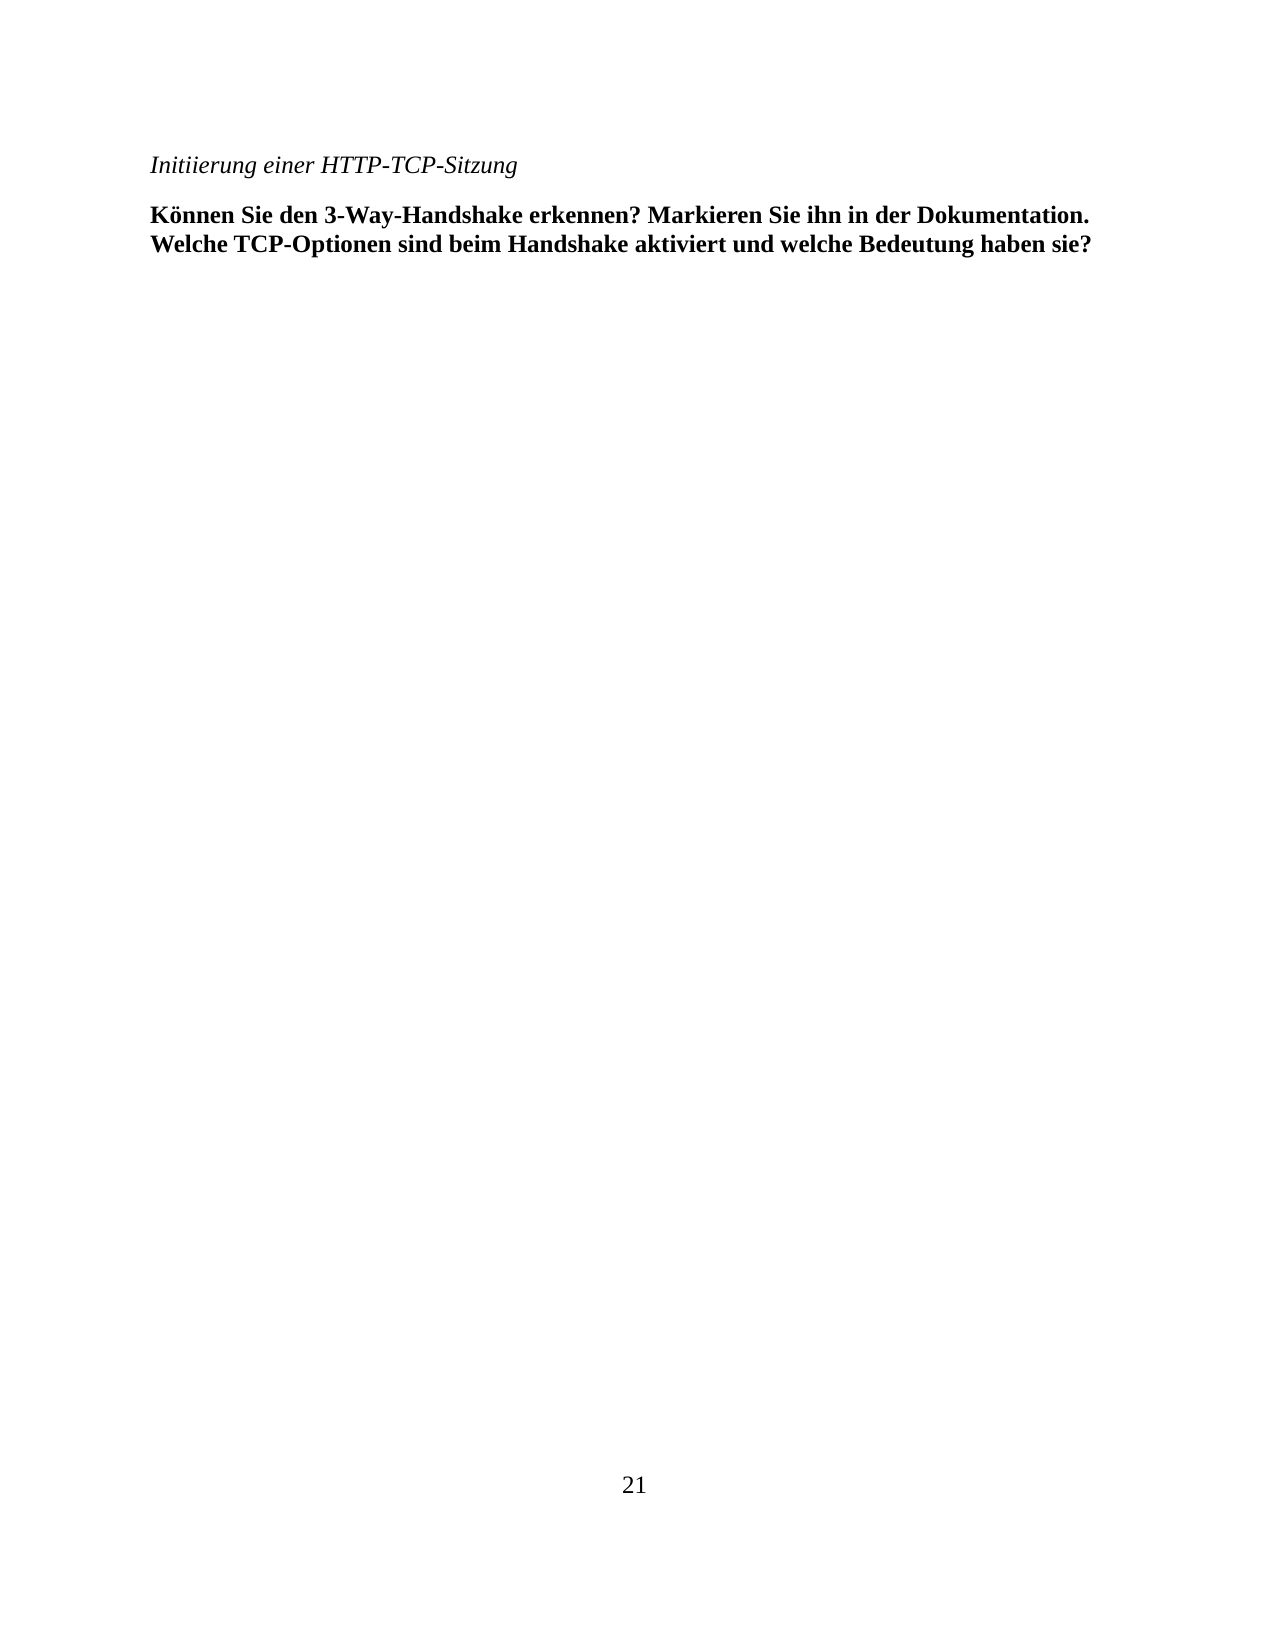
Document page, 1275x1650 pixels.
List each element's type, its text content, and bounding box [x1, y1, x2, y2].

text Initiierung einer HTTP-TCP-Sitzung [150, 150, 1125, 179]
text Können Sie den 3-Way-Handshake erkennen? Markieren Sie ihn in der Dokumentation. Welche TCP-Optionen sind beim Handshake aktiviert und welche Bedeutung haben sie? [150, 200, 1125, 258]
